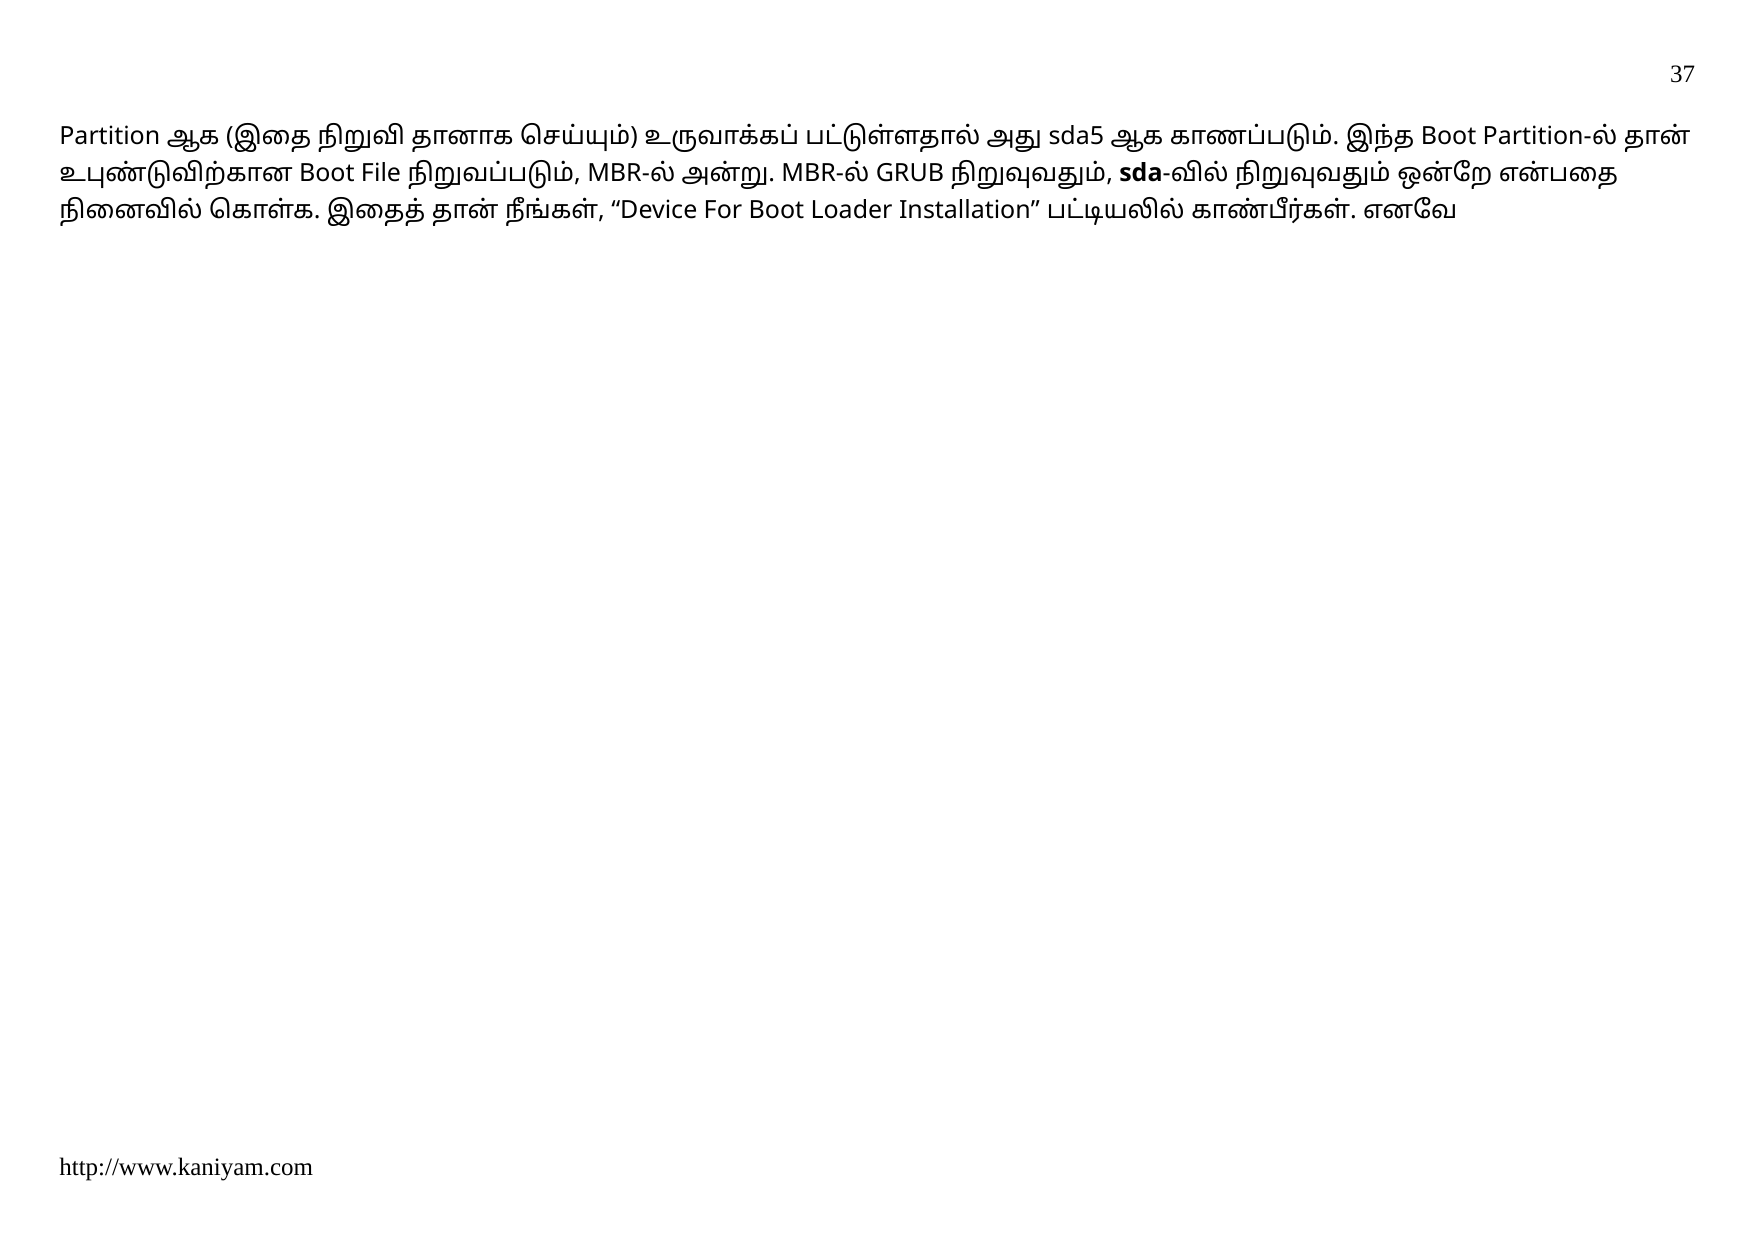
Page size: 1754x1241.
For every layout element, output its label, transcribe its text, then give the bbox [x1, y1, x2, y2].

text Partition ஆக (இதை நிறுவி தானாக செய்யும்) உருவாக்கப் பட்டுள்ளதால் அது sda5 ஆக காணப்படும். இந்த Boot Partition-ல் தான் உபுண்டுவிற்கான Boot File நிறுவப்படும், MBR-ல் அன்று. MBR-ல் GRUB நிறுவுவதும், sda-வில் நிறுவுவதும் ஒன்றே என்பதை நினைவில் கொள்க. இதைத் தான் நீங்கள், “Device For Boot Loader Installation” பட்டியலில் காண்பீர்கள். எனவே [59, 117, 1695, 228]
